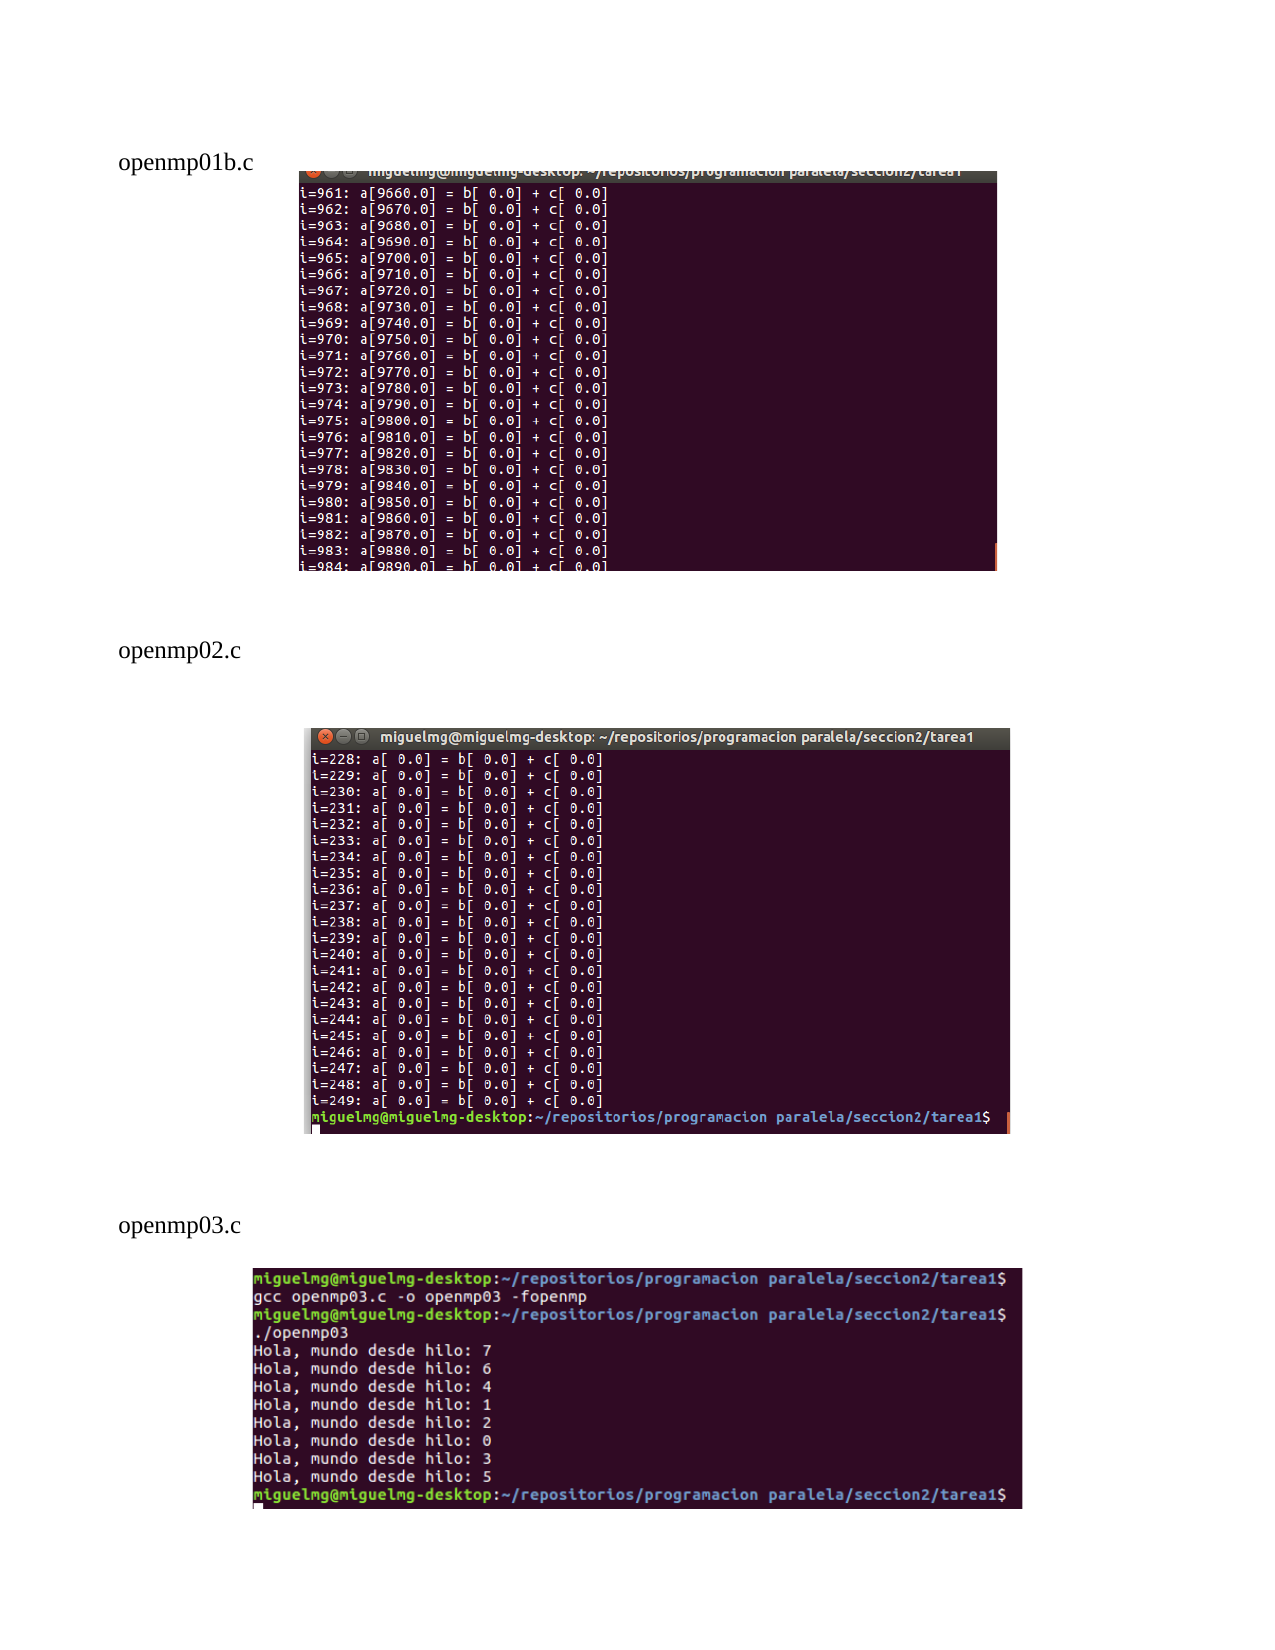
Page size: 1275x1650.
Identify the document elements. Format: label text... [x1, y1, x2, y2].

text openmp02.c [118, 636, 1157, 664]
picture [252, 1382, 454, 1509]
picture [303, 728, 485, 1134]
text openmp01b.c [118, 147, 1157, 176]
picture [298, 171, 460, 571]
text openmp03.c [118, 1211, 1157, 1239]
